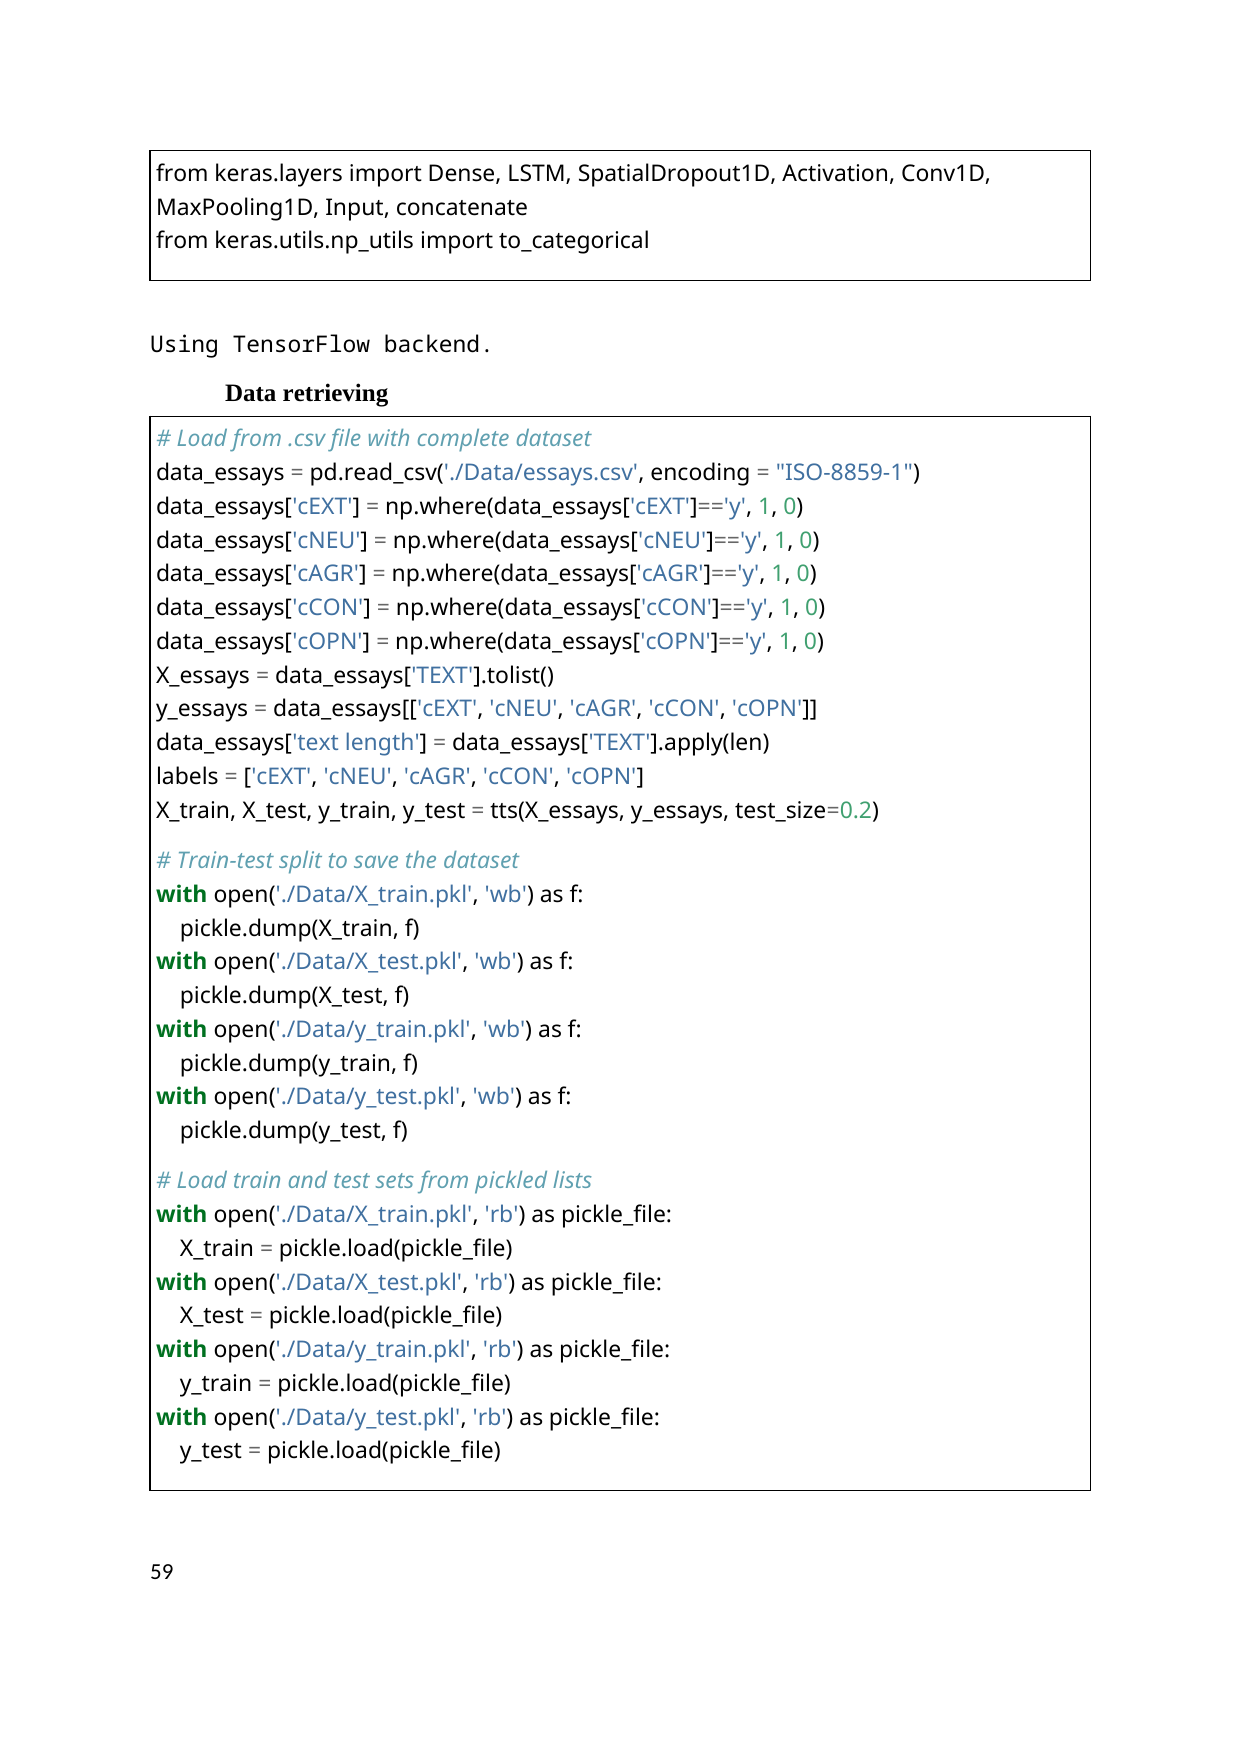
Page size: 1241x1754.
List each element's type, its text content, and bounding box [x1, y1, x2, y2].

table_header # Load from .csv file with complete dataset data_essays = pd.read_csv('./Data/essays.csv', encoding = "ISO-8859-1") data_essays['cEXT'] = np.where(data_essays['cEXT']=='y', 1, 0) data_essays['cNEU'] = np.where(data_essays['cNEU']=='y', 1, 0) data_essays['cAGR'] = np.where(data_essays['cAGR']=='y', 1, 0) data_essays['cCON'] = np.where(data_essays['cCON']=='y', 1, 0) data_essays['cOPN'] = np.where(data_essays['cOPN']=='y', 1, 0) X_essays = data_essays['TEXT'].tolist() y_essays = data_essays[['cEXT', 'cNEU', 'cAGR', 'cCON', 'cOPN']] data_essays['text length'] = data_essays['TEXT'].apply(len) labels = ['cEXT', 'cNEU', 'cAGR', 'cCON', 'cOPN'] X_train, X_test, y_train, y_test = tts(X_essays, y_essays, test_size=0.2) # Train-test split to save the dataset with open('./Data/X_train.pkl', 'wb') as f: pickle.dump(X_train, f) with open('./Data/X_test.pkl', 'wb') as f: pickle.dump(X_test, f) with open('./Data/y_train.pkl', 'wb') as f: pickle.dump(y_train, f) with open('./Data/y_test.pkl', 'wb') as f: pickle.dump(y_test, f) # Load train and test sets from pickled lists with open('./Data/X_train.pkl', 'rb') as pickle_file: X_train = pickle.load(pickle_file) with open('./Data/X_test.pkl', 'rb') as pickle_file: X_test = pickle.load(pickle_file) with open('./Data/y_train.pkl', 'rb') as pickle_file: y_train = pickle.load(pickle_file) with open('./Data/y_test.pkl', 'rb') as pickle_file: y_test = pickle.load(pickle_file) [151, 417, 1090, 1490]
text Using TensorFlow backend. [150, 328, 1090, 359]
subtitle Data retrieving [150, 378, 1090, 407]
table_header from keras.layers import Dense, LSTM, SpatialDropout1D, Activation, Conv1D, MaxPooling1D, Input, concatenate from keras.utils.np_utils import to_categorical [151, 151, 1090, 280]
